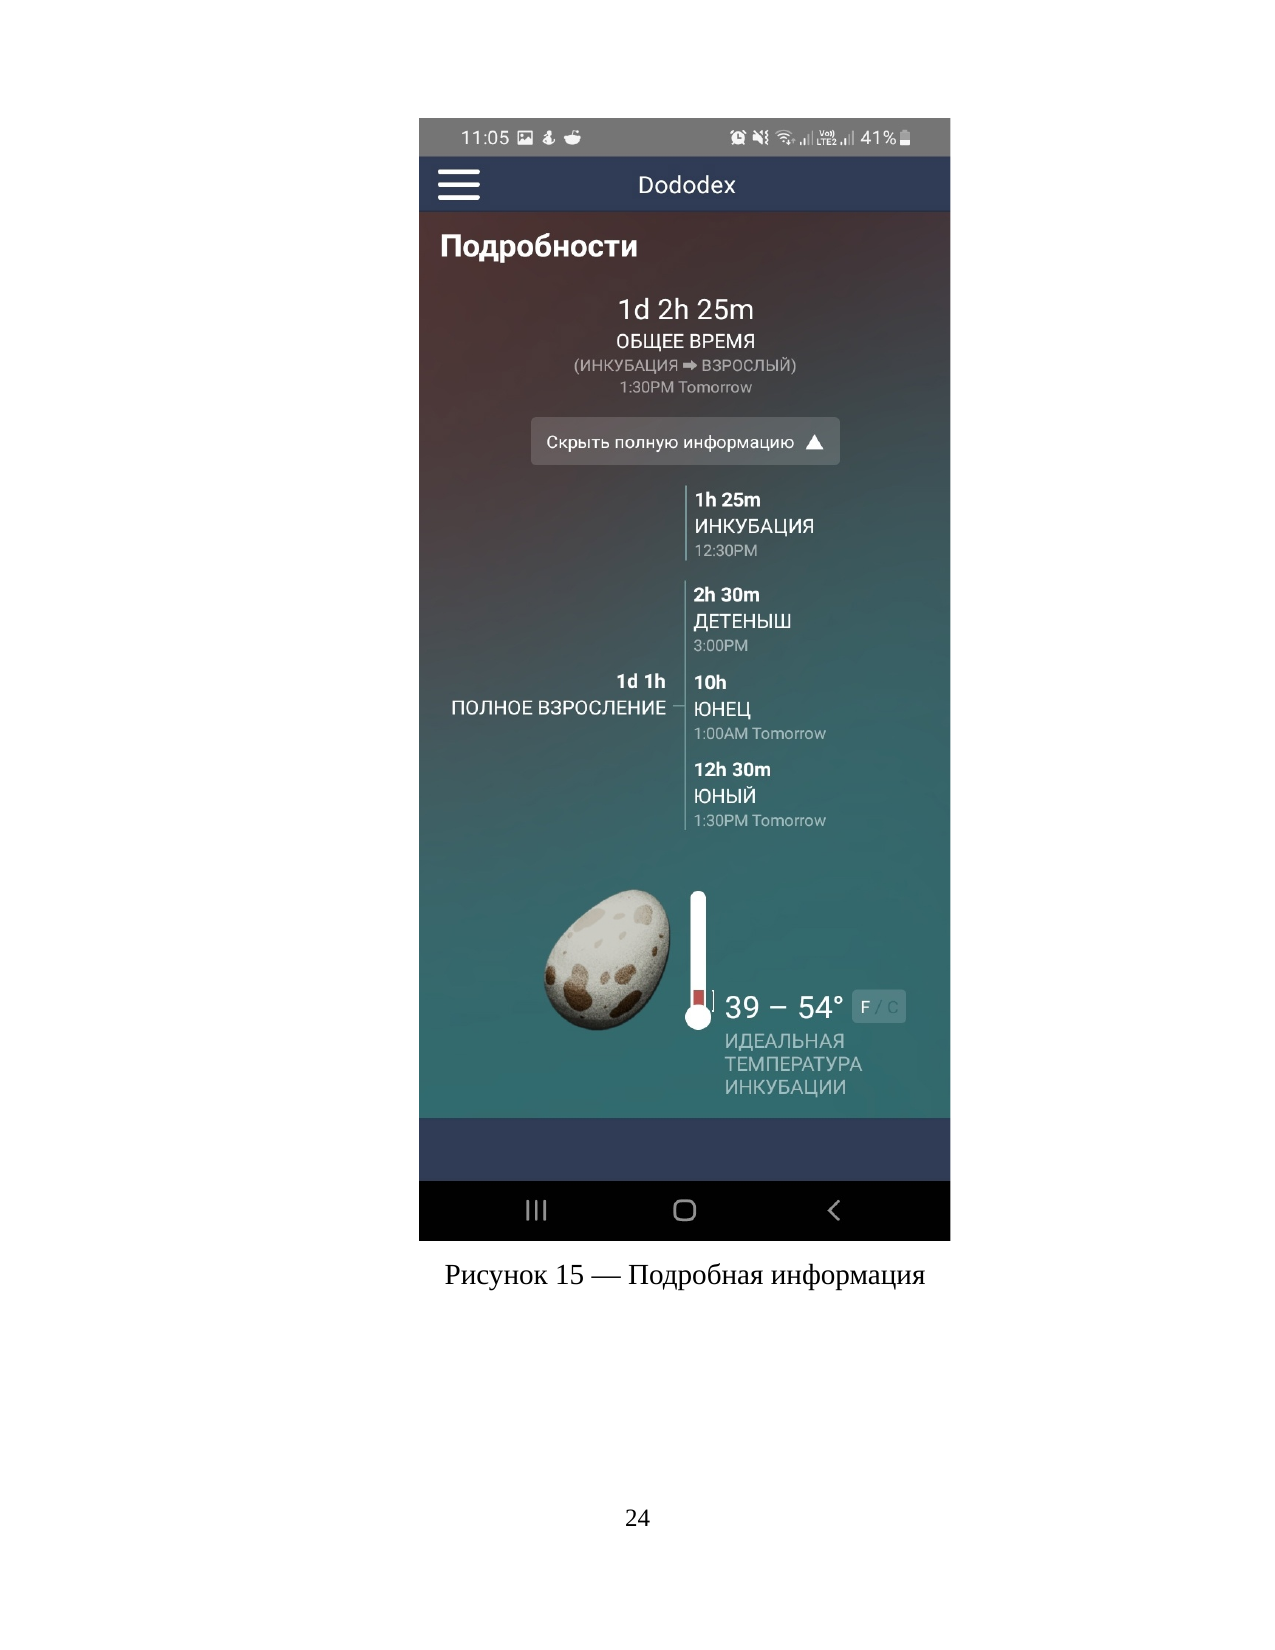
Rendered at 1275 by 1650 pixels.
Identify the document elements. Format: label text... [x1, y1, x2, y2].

list Рисунок 15 — Подробная информация [165, 1257, 1157, 1291]
picture [419, 118, 951, 1241]
